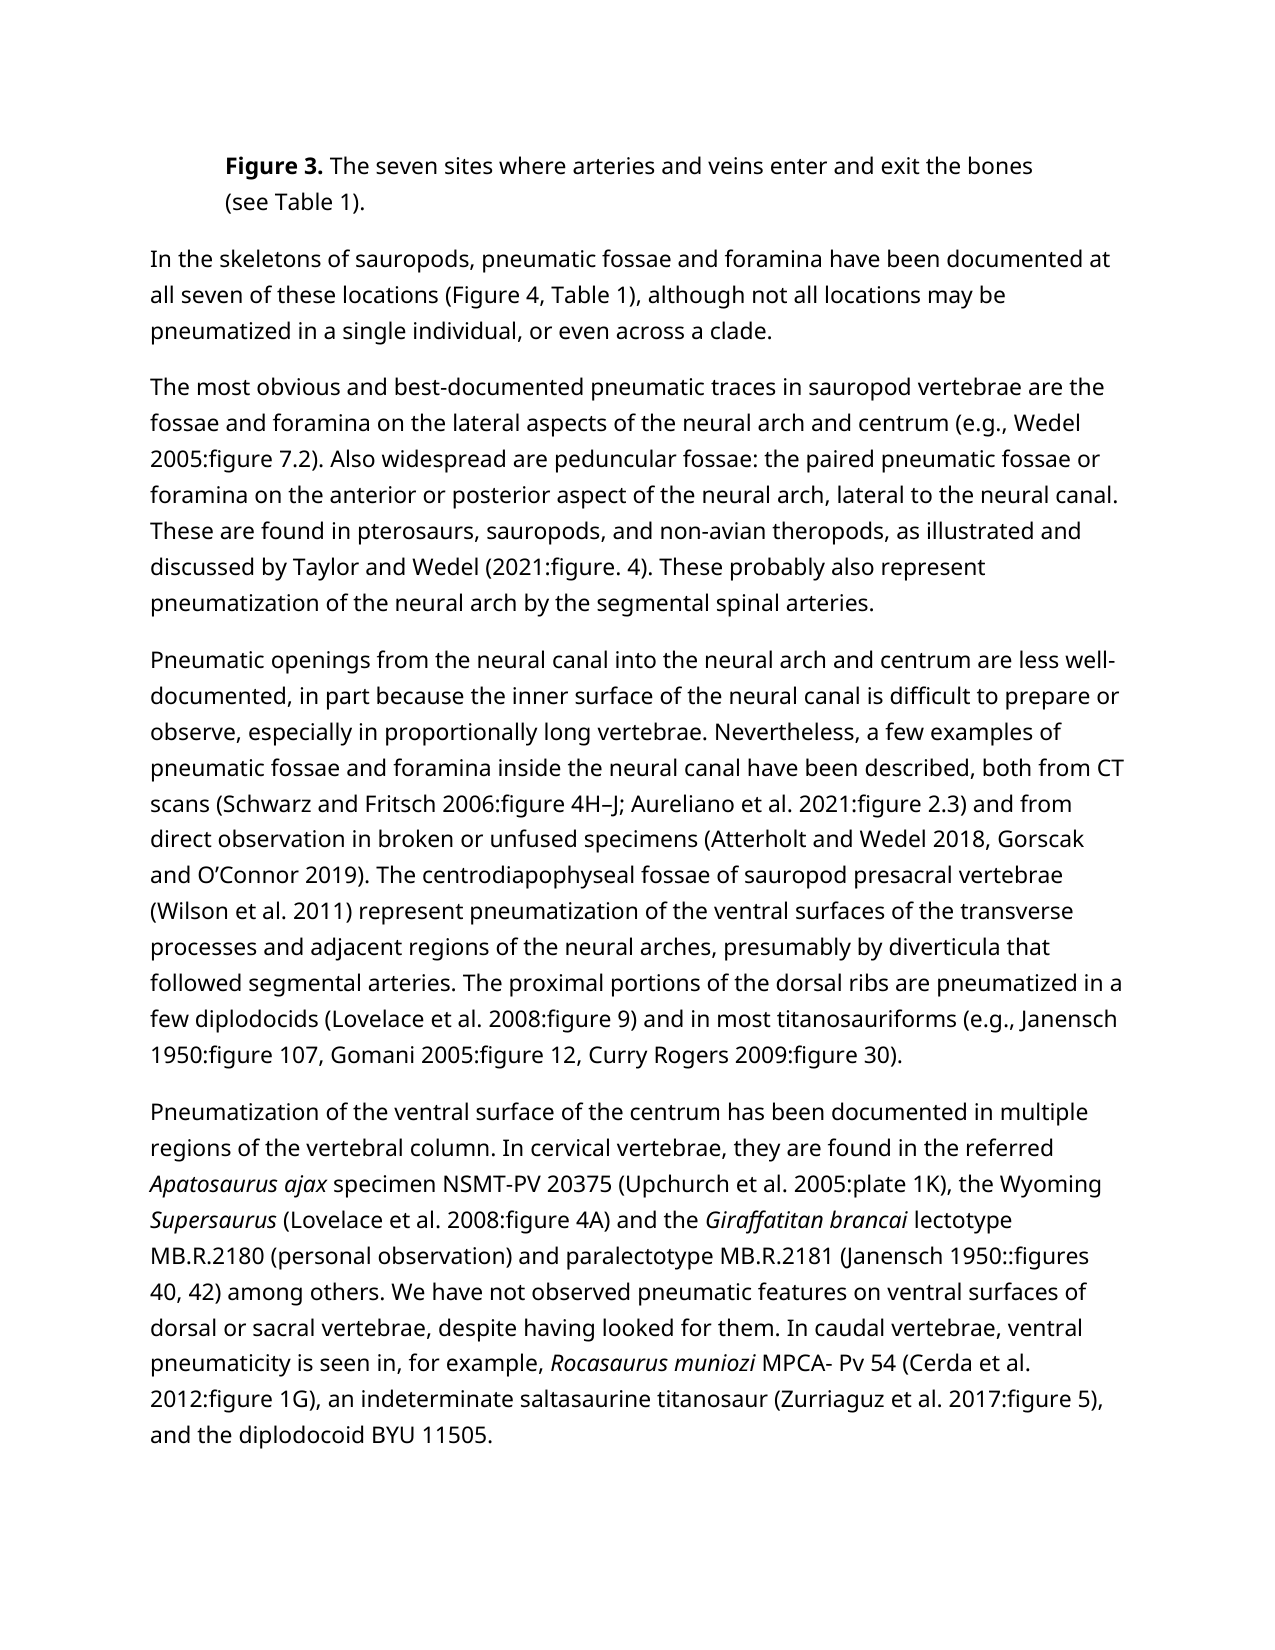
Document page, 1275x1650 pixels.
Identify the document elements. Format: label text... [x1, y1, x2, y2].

text Figure 3. The seven sites where arteries and veins enter and exit the bones (see Table 1). [225, 150, 1050, 217]
text The most obvious and best-documented pneumatic traces in sauropod vertebrae are the fossae and foramina on the lateral aspects of the neural arch and centrum (e.g., Wedel 2005:figure 7.2). Also widespread are peduncular fossae: the paired pneumatic fossae or foramina on the anterior or posterior aspect of the neural arch, lateral to the neural canal. These are found in pterosaurs, sauropods, and non-avian theropods, as illustrated and discussed by Taylor and Wedel (2021:figure. 4). These probably also represent pneumatization of the neural arch by the segmental spinal arteries. [150, 371, 1125, 618]
text In the skeletons of sauropods, pneumatic fossae and foramina have been documented at all seven of these locations (Figure 4, Table 1), although not all locations may be pneumatized in a single individual, or even across a clade. [150, 243, 1125, 346]
text Pneumatization of the ventral surface of the centrum has been documented in multiple regions of the vertebral column. In cervical vertebrae, they are found in the referred Apatosaurus ajax specimen NSMT-PV 20375 (Upchurch et al. 2005:plate 1K), the Wyoming Supersaurus (Lovelace et al. 2008:figure 4A) and the Giraffatitan brancai lectotype MB.R.2180 (personal observation) and paralectotype MB.R.2181 (Janensch 1950::figures 40, 42) among others. We have not observed pneumatic features on ventral surfaces of dorsal or sacral vertebrae, despite having looked for them. In caudal vertebrae, ventral pneumaticity is seen in, for example, Rocasaurus muniozi MPCA- Pv 54 (Cerda et al. 2012:figure 1G), an indeterminate saltasaurine titanosaur (Zurriaguz et al. 2017:figure 5), and the diplodocoid BYU 11505. [150, 1096, 1125, 1451]
text Pneumatic openings from the neural canal into the neural arch and centrum are less well-documented, in part because the inner surface of the neural canal is difficult to prepare or observe, especially in proportionally long vertebrae. Nevertheless, a few examples of pneumatic fossae and foramina inside the neural canal have been described, both from CT scans (Schwarz and Fritsch 2006:figure 4H–J; Aureliano et al. 2021:figure 2.3) and from direct observation in broken or unfused specimens (Atterholt and Wedel 2018, Gorscak and O’Connor 2019). The centrodiapophyseal fossae of sauropod presacral vertebrae (Wilson et al. 2011) represent pneumatization of the ventral surfaces of the transverse processes and adjacent regions of the neural arches, presumably by diverticula that followed segmental arteries. The proximal portions of the dorsal ribs are pneumatized in a few diplodocids (Lovelace et al. 2008:figure 9) and in most titanosauriforms (e.g., Janensch 1950:figure 107, Gomani 2005:figure 12, Curry Rogers 2009:figure 30). [150, 644, 1125, 1070]
